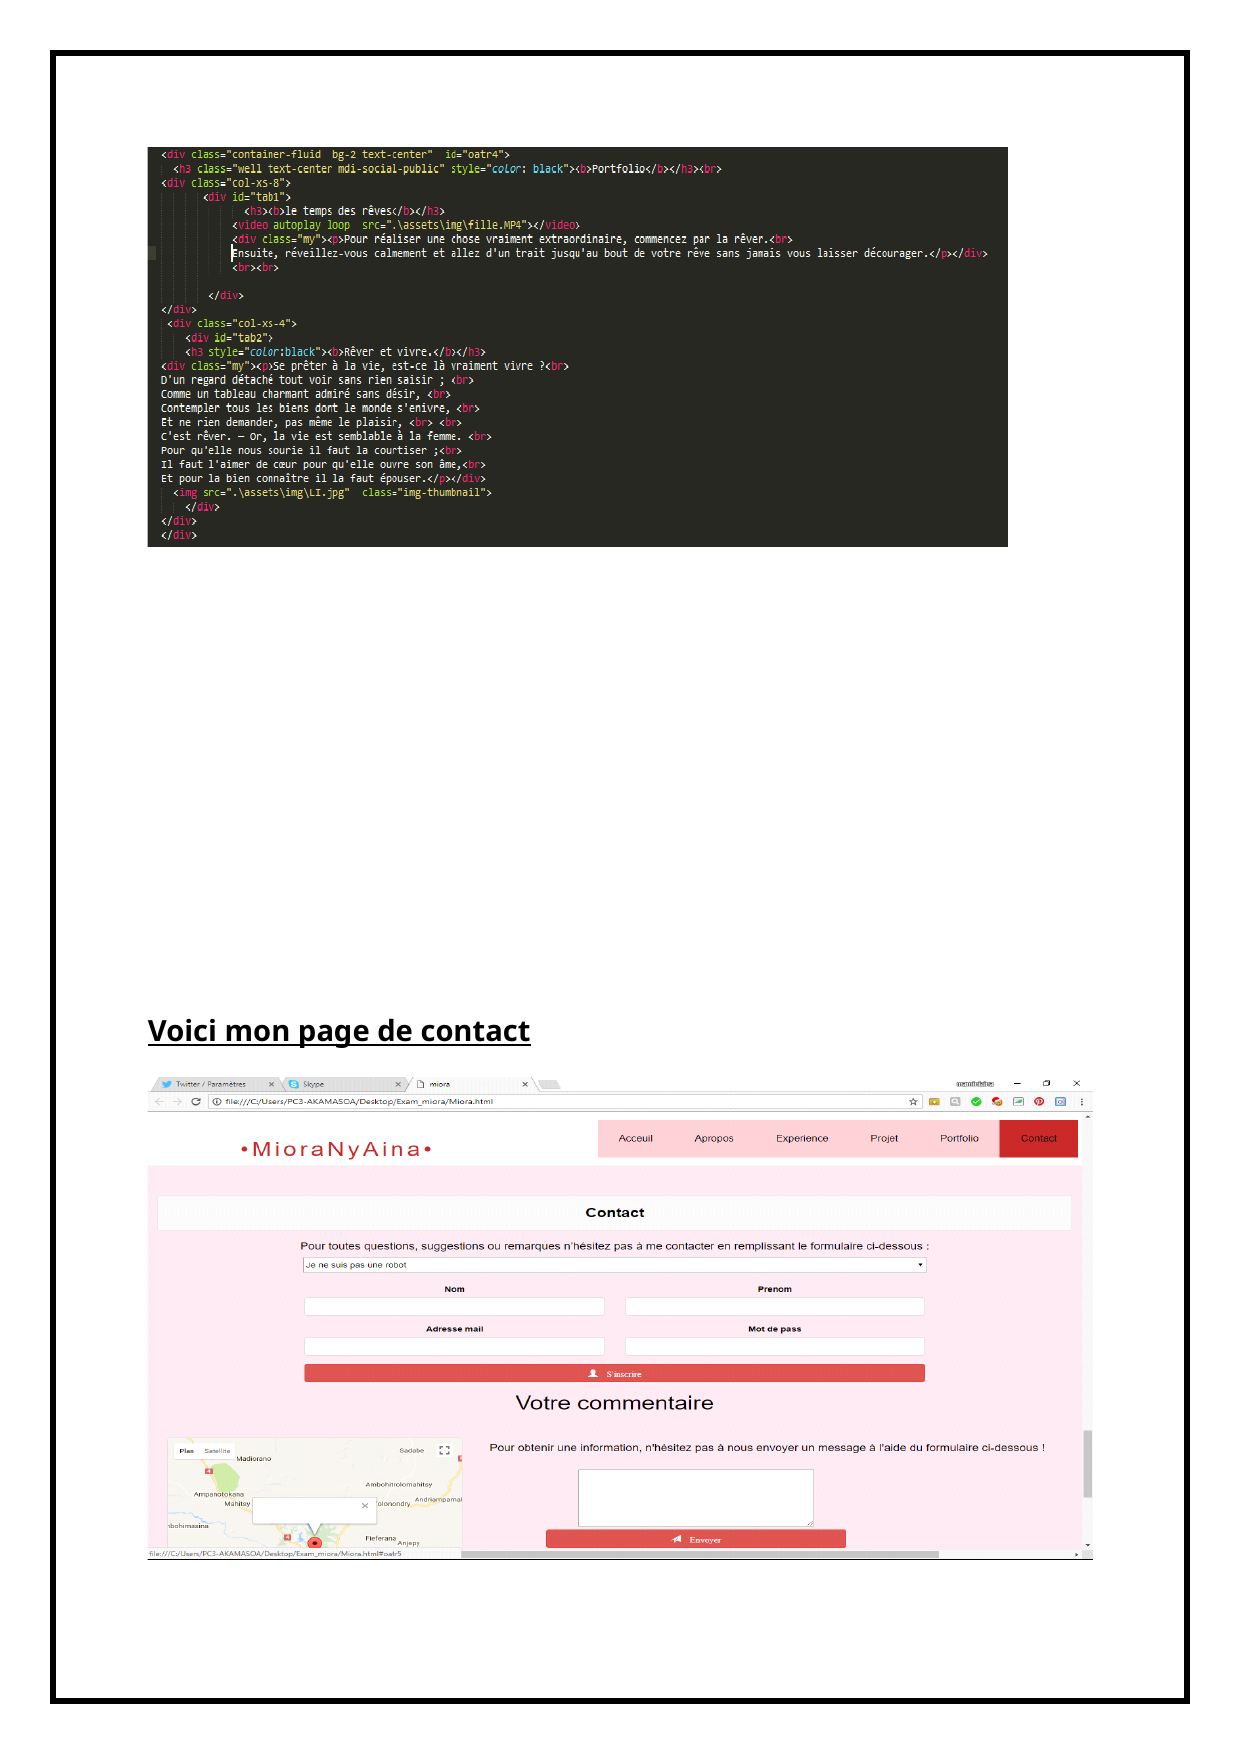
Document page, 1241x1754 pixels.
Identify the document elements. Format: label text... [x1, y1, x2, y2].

text Voici mon page de contact [148, 1010, 1093, 1050]
